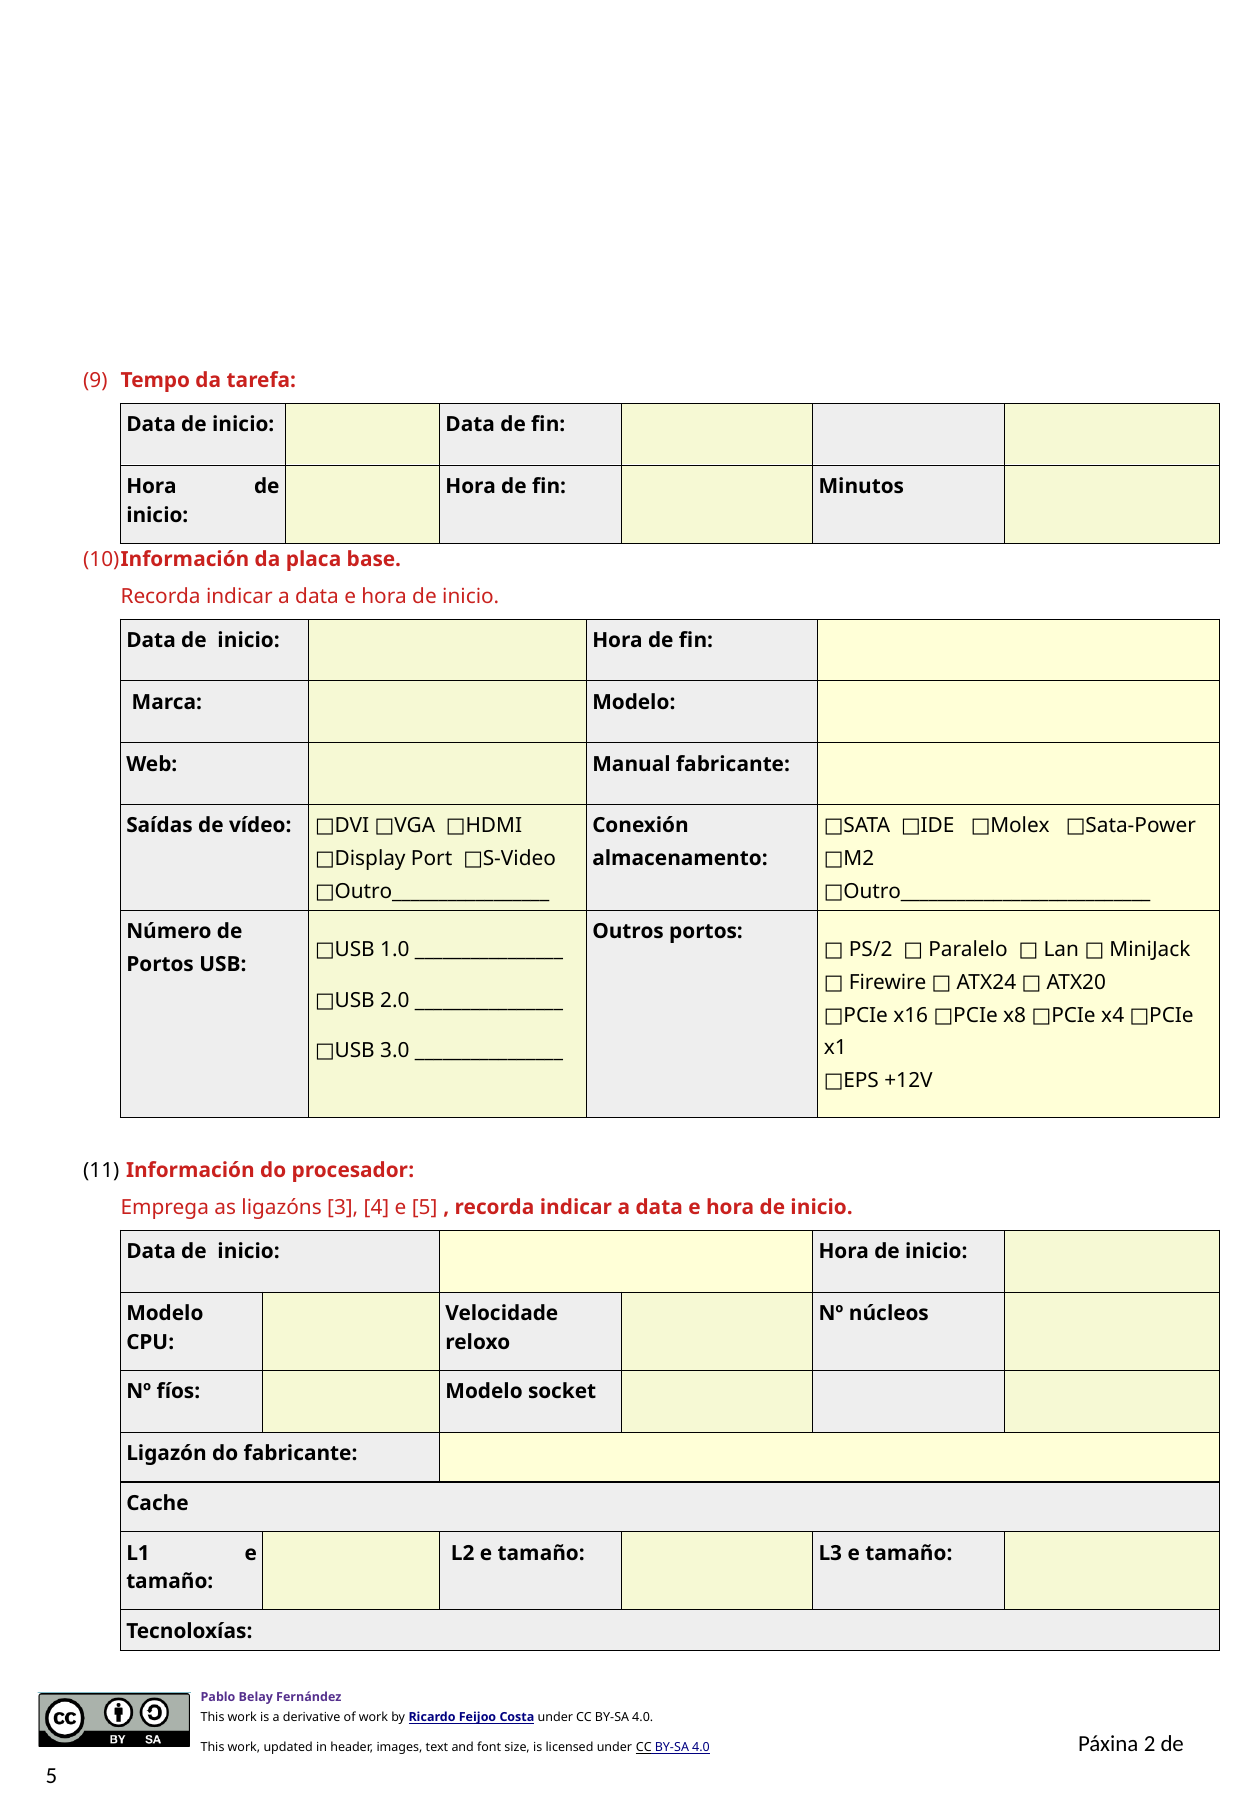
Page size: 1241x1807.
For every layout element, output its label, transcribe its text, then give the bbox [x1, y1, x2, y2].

table_cell Nº núcleos [813, 1293, 1004, 1370]
picture [37, 1691, 191, 1749]
table_cell Cache [121, 1483, 1219, 1531]
table_cell Modelo: [587, 681, 817, 742]
table_cell Hora de fin: [440, 466, 621, 543]
table_cell Modelo CPU: [121, 1293, 262, 1370]
table_cell Marca: [121, 681, 308, 742]
table_cell [1005, 1532, 1219, 1609]
table_cell [440, 1433, 1219, 1481]
table_cell Hora de inicio: [121, 466, 285, 543]
table_cell [286, 466, 439, 543]
table_cell [818, 681, 1219, 742]
table_header [286, 404, 439, 464]
table_cell [263, 1532, 439, 1609]
table_cell L2 e tamaño: [440, 1532, 621, 1609]
table_header Hora de inicio: [813, 1231, 1004, 1292]
table_cell [263, 1293, 439, 1370]
table_cell [1005, 1293, 1219, 1370]
table_cell [622, 466, 812, 543]
table_cell [263, 1371, 439, 1432]
table_cell Ligazón do fabricante: [121, 1433, 439, 1481]
table_cell Outros portos: [587, 911, 817, 1117]
list Información da placa base. [83, 544, 1197, 572]
table_cell Modelo socket [440, 1371, 621, 1432]
list Emprega as ligazóns [3], [4] e [5] , recorda indicar a data e hora de inicio. [83, 1192, 1197, 1221]
table_cell Minutos [813, 466, 1004, 543]
table_cell Nº fíos: [121, 1371, 262, 1432]
table_cell [622, 1371, 812, 1432]
table_header [309, 620, 586, 680]
table_header [1005, 1231, 1219, 1292]
table_cell Manual fabricante: [587, 743, 817, 804]
list Recorda indicar a data e hora de inicio. [83, 581, 1197, 609]
table_cell L3 e tamaño: [813, 1532, 1004, 1609]
table_cell [622, 1532, 812, 1609]
table_cell Velocidade reloxo [440, 1293, 621, 1370]
table_header Data de inicio: [121, 1231, 439, 1292]
table_header Hora de fin: [587, 620, 817, 680]
table_cell Número de Portos USB: [121, 911, 308, 1117]
list Tempo da tarefa: [83, 366, 1197, 394]
table_cell □SATA □IDE □Molex □Sata-Power □M2 □Outro___________________________ [818, 805, 1219, 910]
table_header [818, 620, 1219, 680]
table_cell [622, 1293, 812, 1370]
table_cell □ PS/2 □ Paralelo □ Lan □ MiniJack □ Firewire □ ATX24 □ ATX20 □PCIe x16 □PCIe x8 □PCIe x4 □PCIe x1 □EPS +12V [818, 911, 1219, 1117]
table_cell [813, 1371, 1004, 1432]
table_cell □DVI □VGA □HDMI □Display Port □S-Video □Outro_________________ [309, 805, 586, 910]
table_header [1005, 404, 1219, 464]
table_cell □USB 1.0 ________________ □USB 2.0 ________________ □USB 3.0 ________________ [309, 911, 586, 1117]
table_cell Tecnoloxías: [121, 1610, 1219, 1650]
table_cell [309, 681, 586, 742]
table_cell [309, 743, 586, 804]
table_header [622, 404, 812, 464]
table_header [813, 404, 1004, 464]
table_cell [818, 743, 1219, 804]
table_cell Web: [121, 743, 308, 804]
list Información do procesador: [83, 1155, 1197, 1184]
table_header [440, 1231, 812, 1292]
table_cell [1005, 1371, 1219, 1432]
table_cell Conexión almacenamento: [587, 805, 817, 910]
table_cell L1 e tamaño: [121, 1532, 262, 1609]
table_header Data de inicio: [121, 404, 285, 464]
table_header Data de fin: [440, 404, 621, 464]
table_cell [1005, 466, 1219, 543]
table_cell Saídas de vídeo: [121, 805, 308, 910]
table_header Data de inicio: [121, 620, 308, 680]
